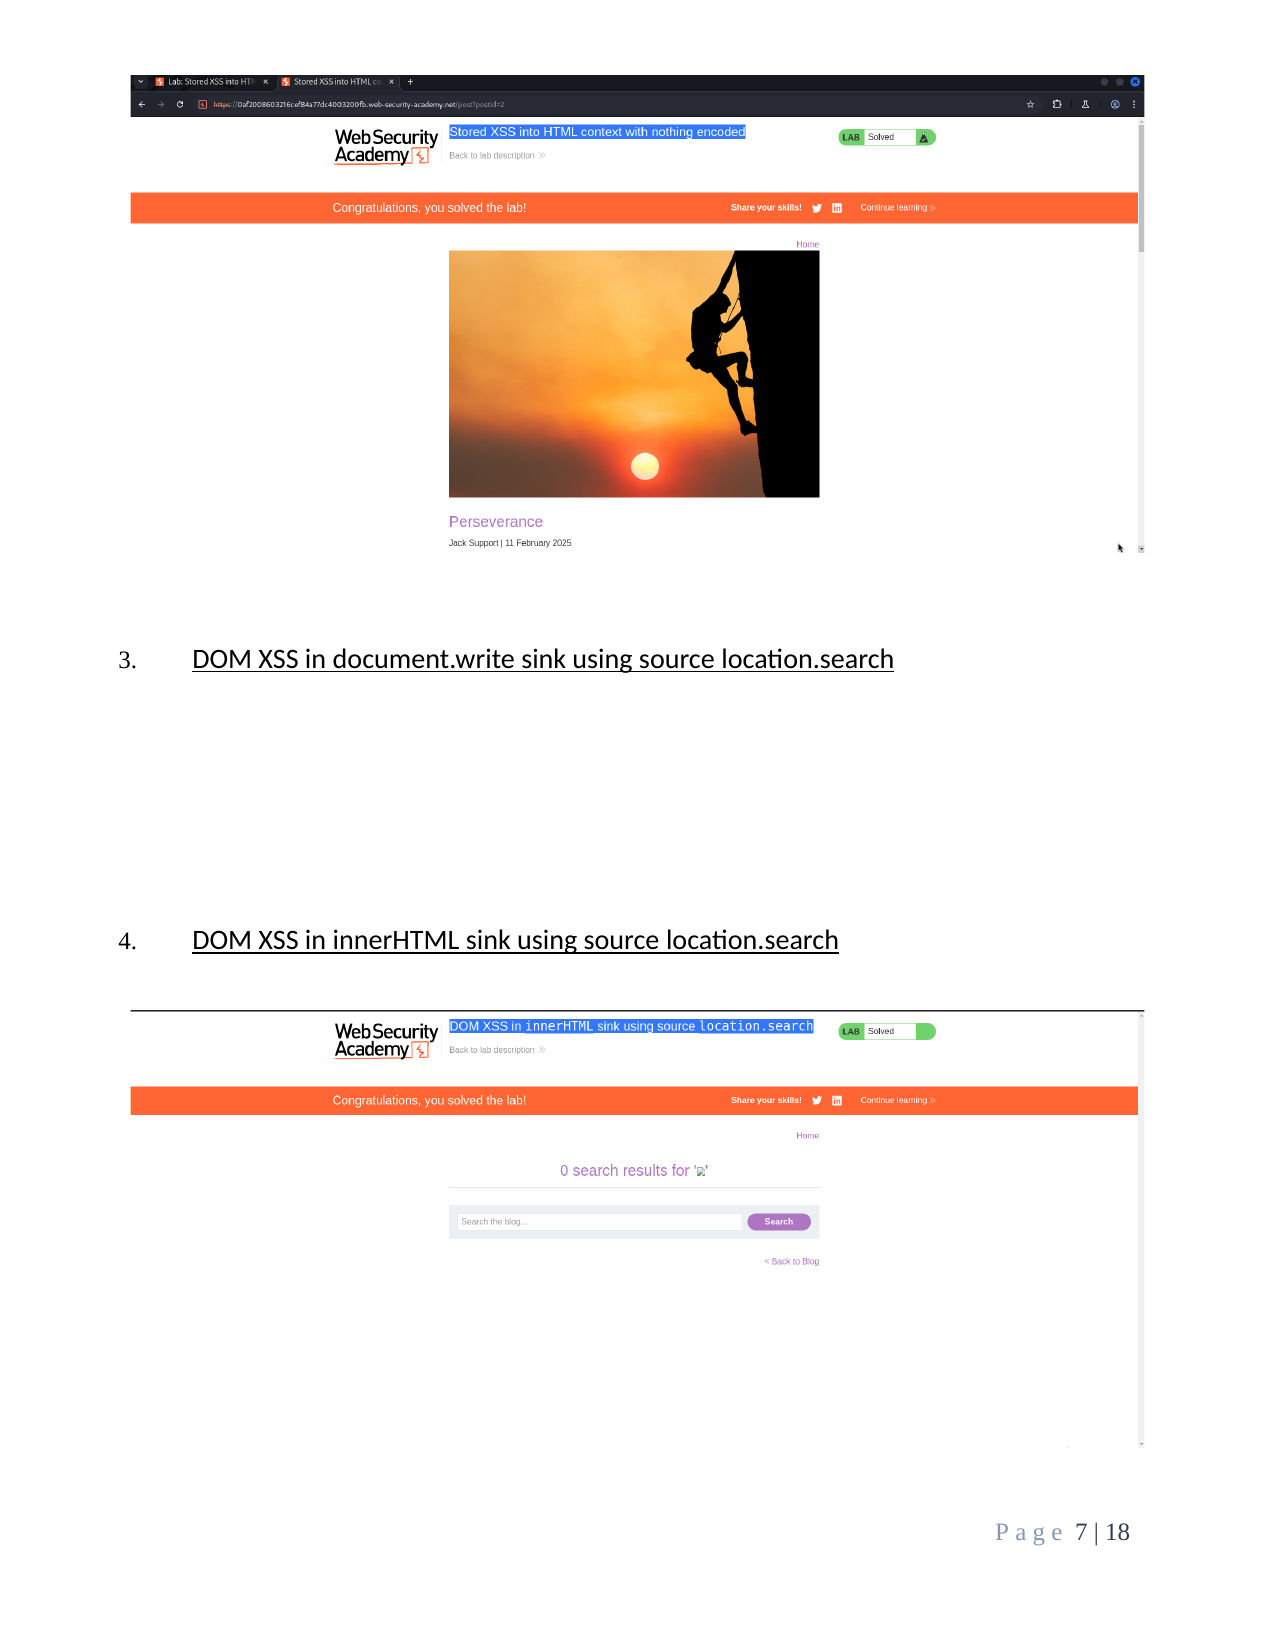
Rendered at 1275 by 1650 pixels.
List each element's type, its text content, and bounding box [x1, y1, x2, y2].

list DOM XSS in innerHTML sink using source location.search [118, 922, 1144, 957]
list DOM XSS in document.write sink using source location.search [118, 641, 1144, 676]
